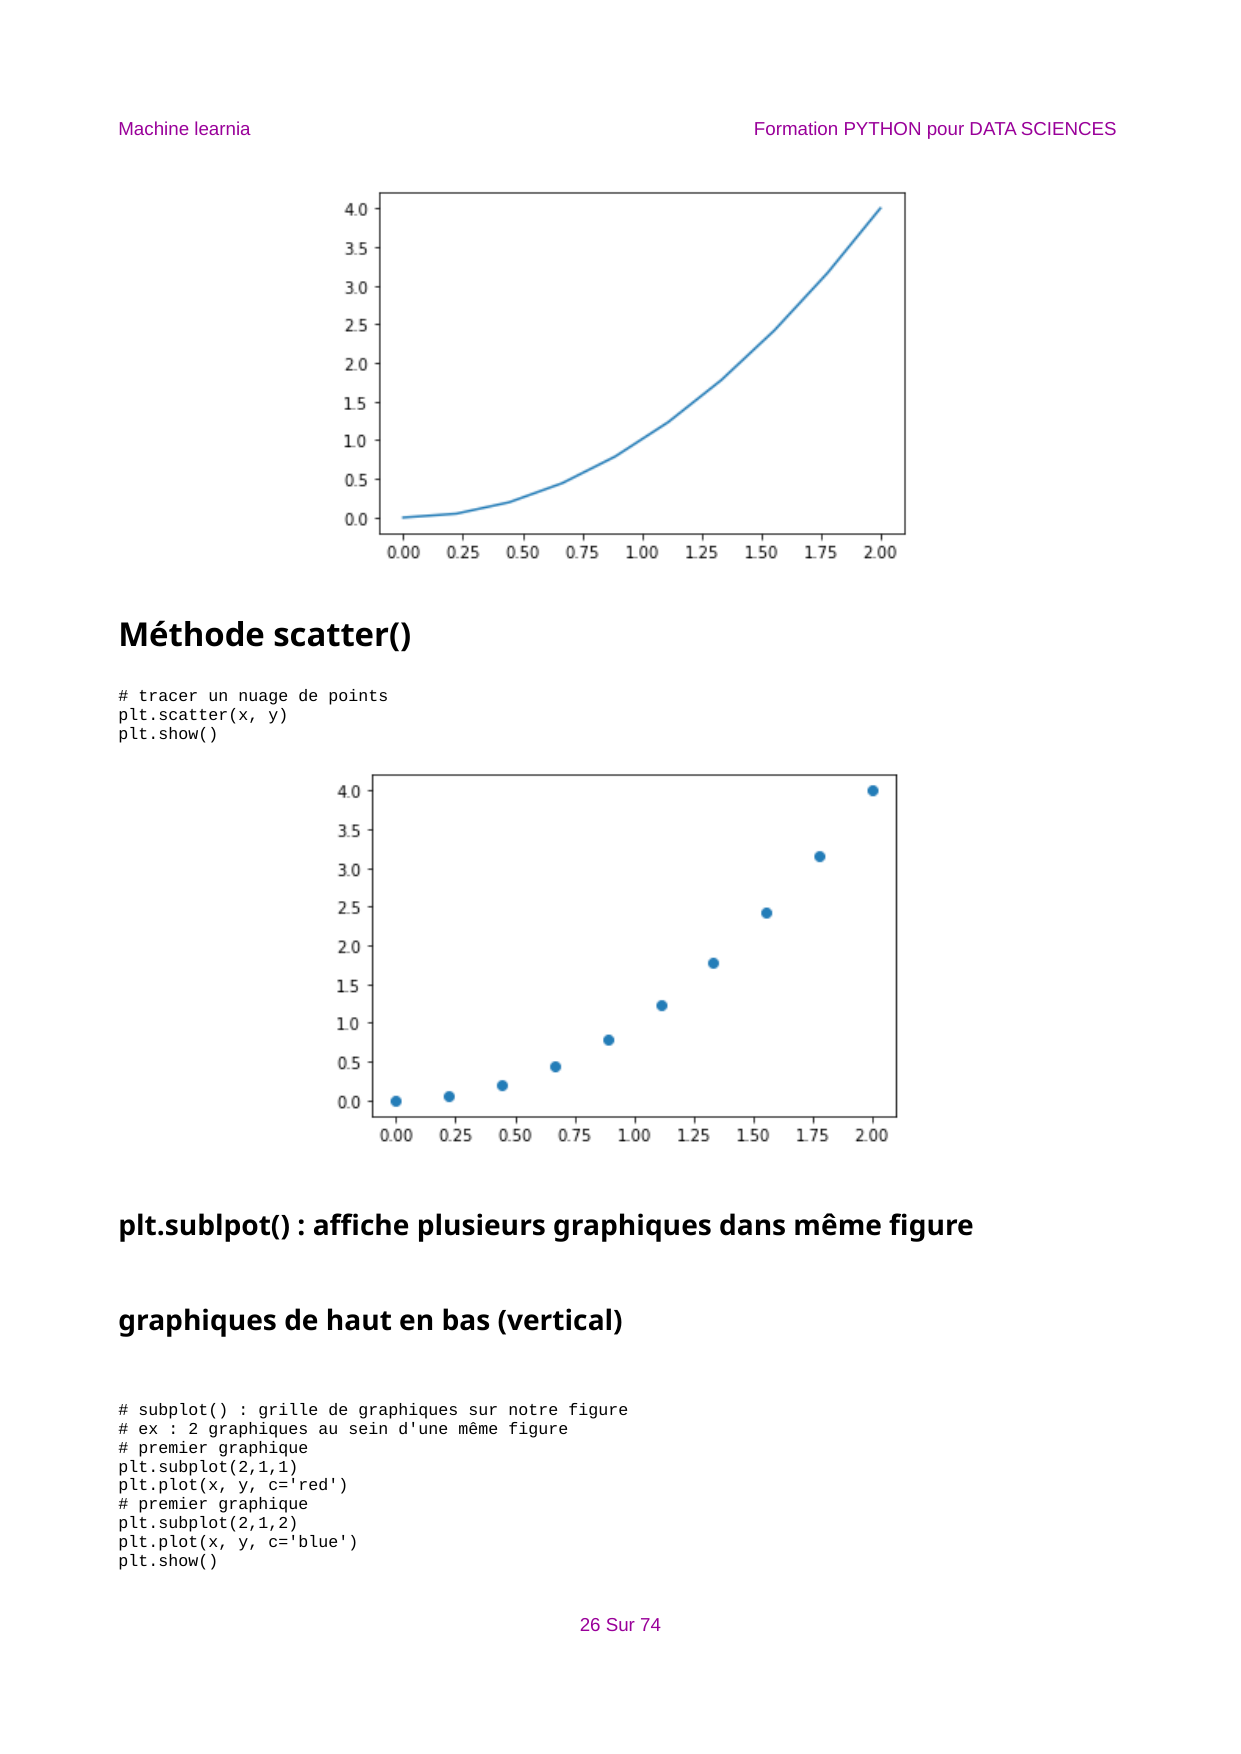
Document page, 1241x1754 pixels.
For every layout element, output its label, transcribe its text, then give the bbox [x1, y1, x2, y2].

text plt.subplot(2,1,1) [118, 1458, 1122, 1477]
subtitle graphiques de haut en bas (vertical) [118, 1300, 1122, 1338]
picture [319, 762, 921, 1162]
text plt.show() [118, 725, 1122, 744]
text plt.scatter(x, y) [118, 706, 1122, 725]
text # premier graphique [118, 1439, 1122, 1458]
text plt.plot(x, y, c='red') [118, 1477, 1122, 1496]
text # premier graphique [118, 1496, 1122, 1515]
subtitle plt.sublpot() : affiche plusieurs graphiques dans même figure [118, 1205, 1122, 1243]
text plt.show() [118, 1552, 1122, 1571]
text # subplot() : grille de graphiques sur notre figure [118, 1402, 1122, 1420]
text plt.plot(x, y, c='blue') [118, 1533, 1122, 1552]
text # tracer un nuage de points [118, 687, 1122, 706]
text plt.subplot(2,1,2) [118, 1515, 1122, 1533]
picture [302, 169, 938, 568]
text # ex : 2 graphiques au sein d'une même figure [118, 1420, 1122, 1439]
subtitle Méthode scatter() [118, 611, 1122, 656]
